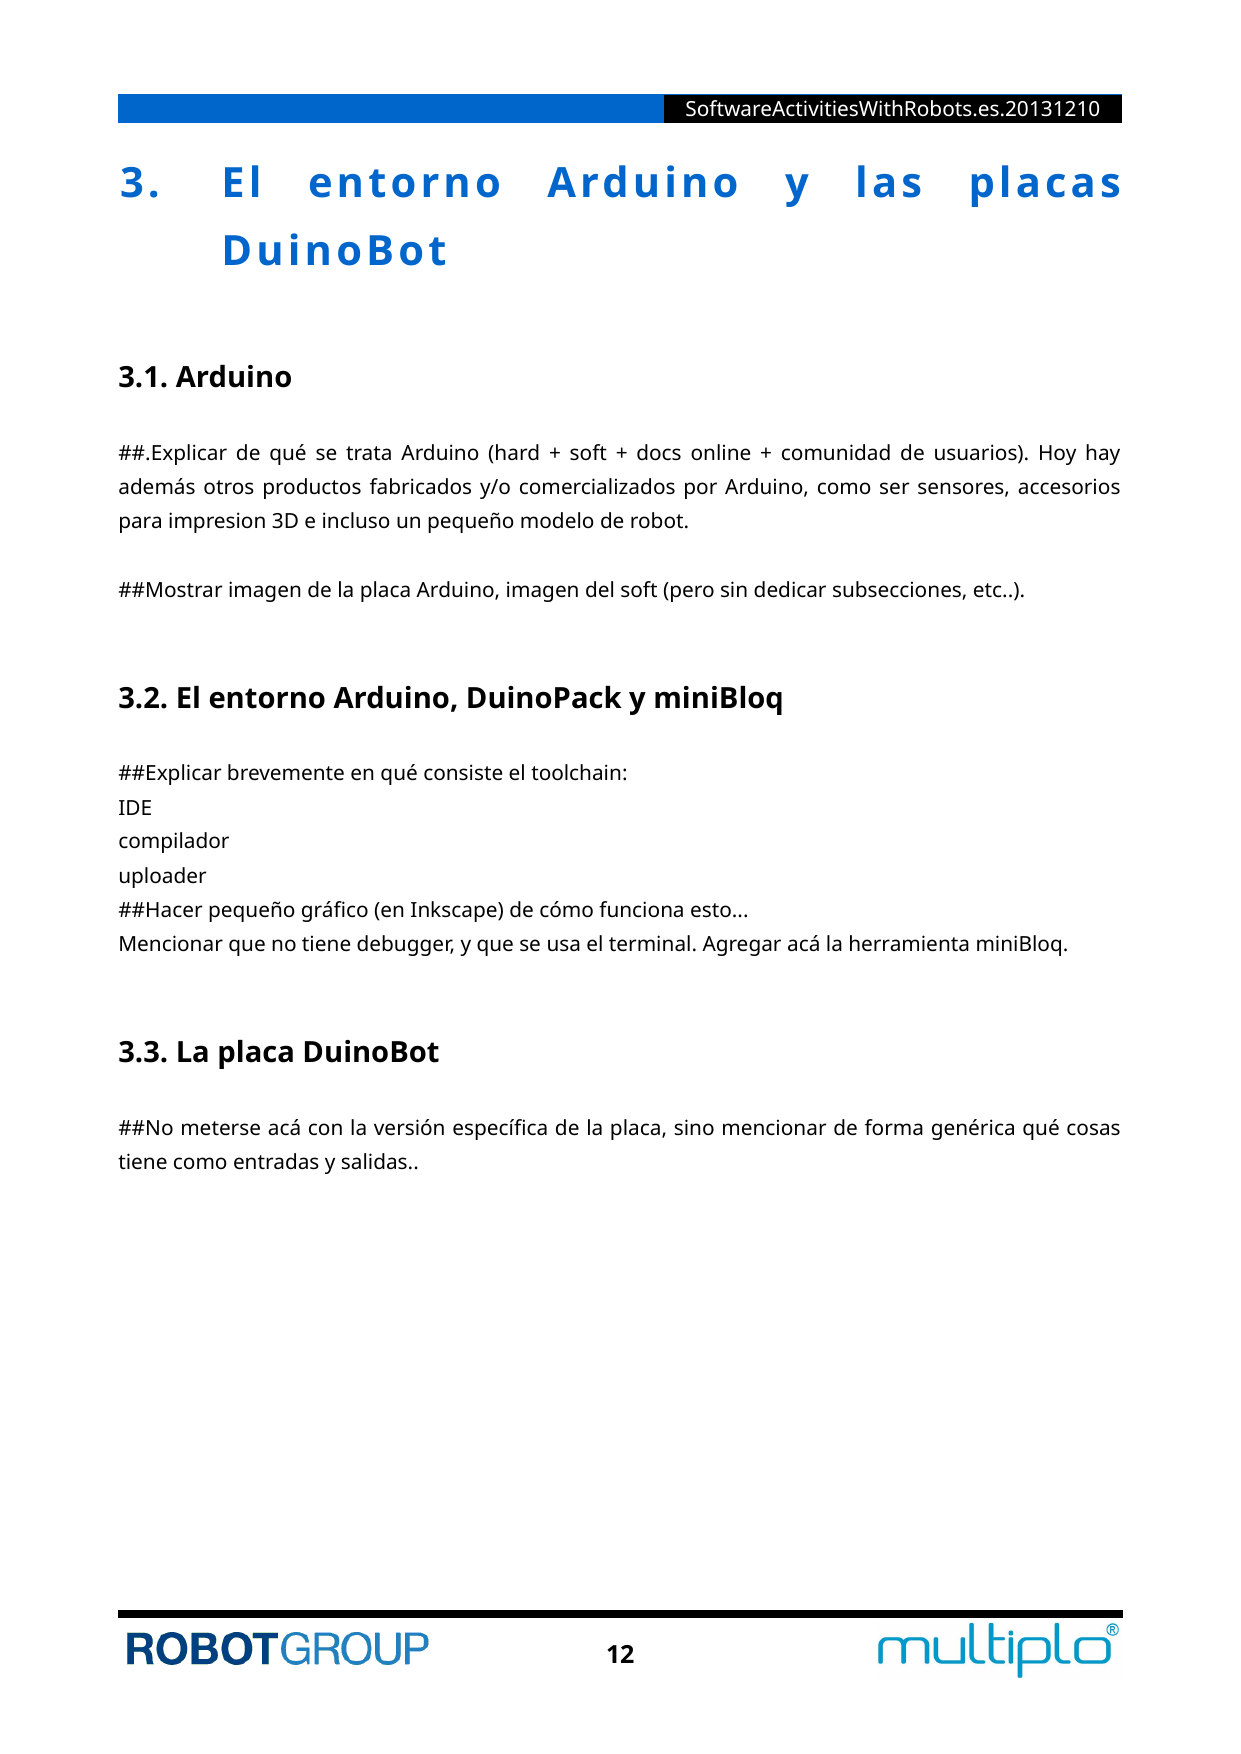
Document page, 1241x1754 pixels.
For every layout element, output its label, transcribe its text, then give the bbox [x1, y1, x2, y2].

picture [877, 1622, 1123, 1679]
text Mencionar que no tiene debugger, y que se usa el terminal. Agregar acá la herramienta miniBloq. [118, 929, 1122, 957]
picture [118, 1622, 434, 1673]
text ##Hacer pequeño gráfico (en Inkscape) de cómo funciona esto... [118, 895, 1122, 923]
text ##.Explicar de qué se trata Arduino (hard + soft + docs online + comunidad de usuarios). Hoy hay además otros productos fabricados y/o comercializados por Arduino, como ser sensores, accesorios para impresion 3D e incluso un pequeño modelo de robot. [118, 438, 1122, 535]
text compilador [118, 827, 1122, 855]
text ##Explicar brevemente en qué consiste el toolchain: [118, 758, 1122, 787]
text uploader [118, 861, 1122, 889]
text IDE [118, 793, 1122, 821]
text 3.1. Arduino [118, 357, 1122, 396]
text ##No meterse acá con la versión específica de la placa, sino mencionar de forma genérica qué cosas tiene como entradas y salidas.. [118, 1113, 1122, 1175]
text 3.2. El entorno Arduino, DuinoPack y miniBloq [118, 677, 1122, 717]
text ##Mostrar imagen de la placa Arduino, imagen del soft (pero sin dedicar subsecciones, etc..). [118, 575, 1122, 603]
text 3.3. La placa DuinoBot [118, 1031, 1122, 1071]
text 3. El entorno Arduino y las placas DuinoBot [120, 152, 1122, 277]
